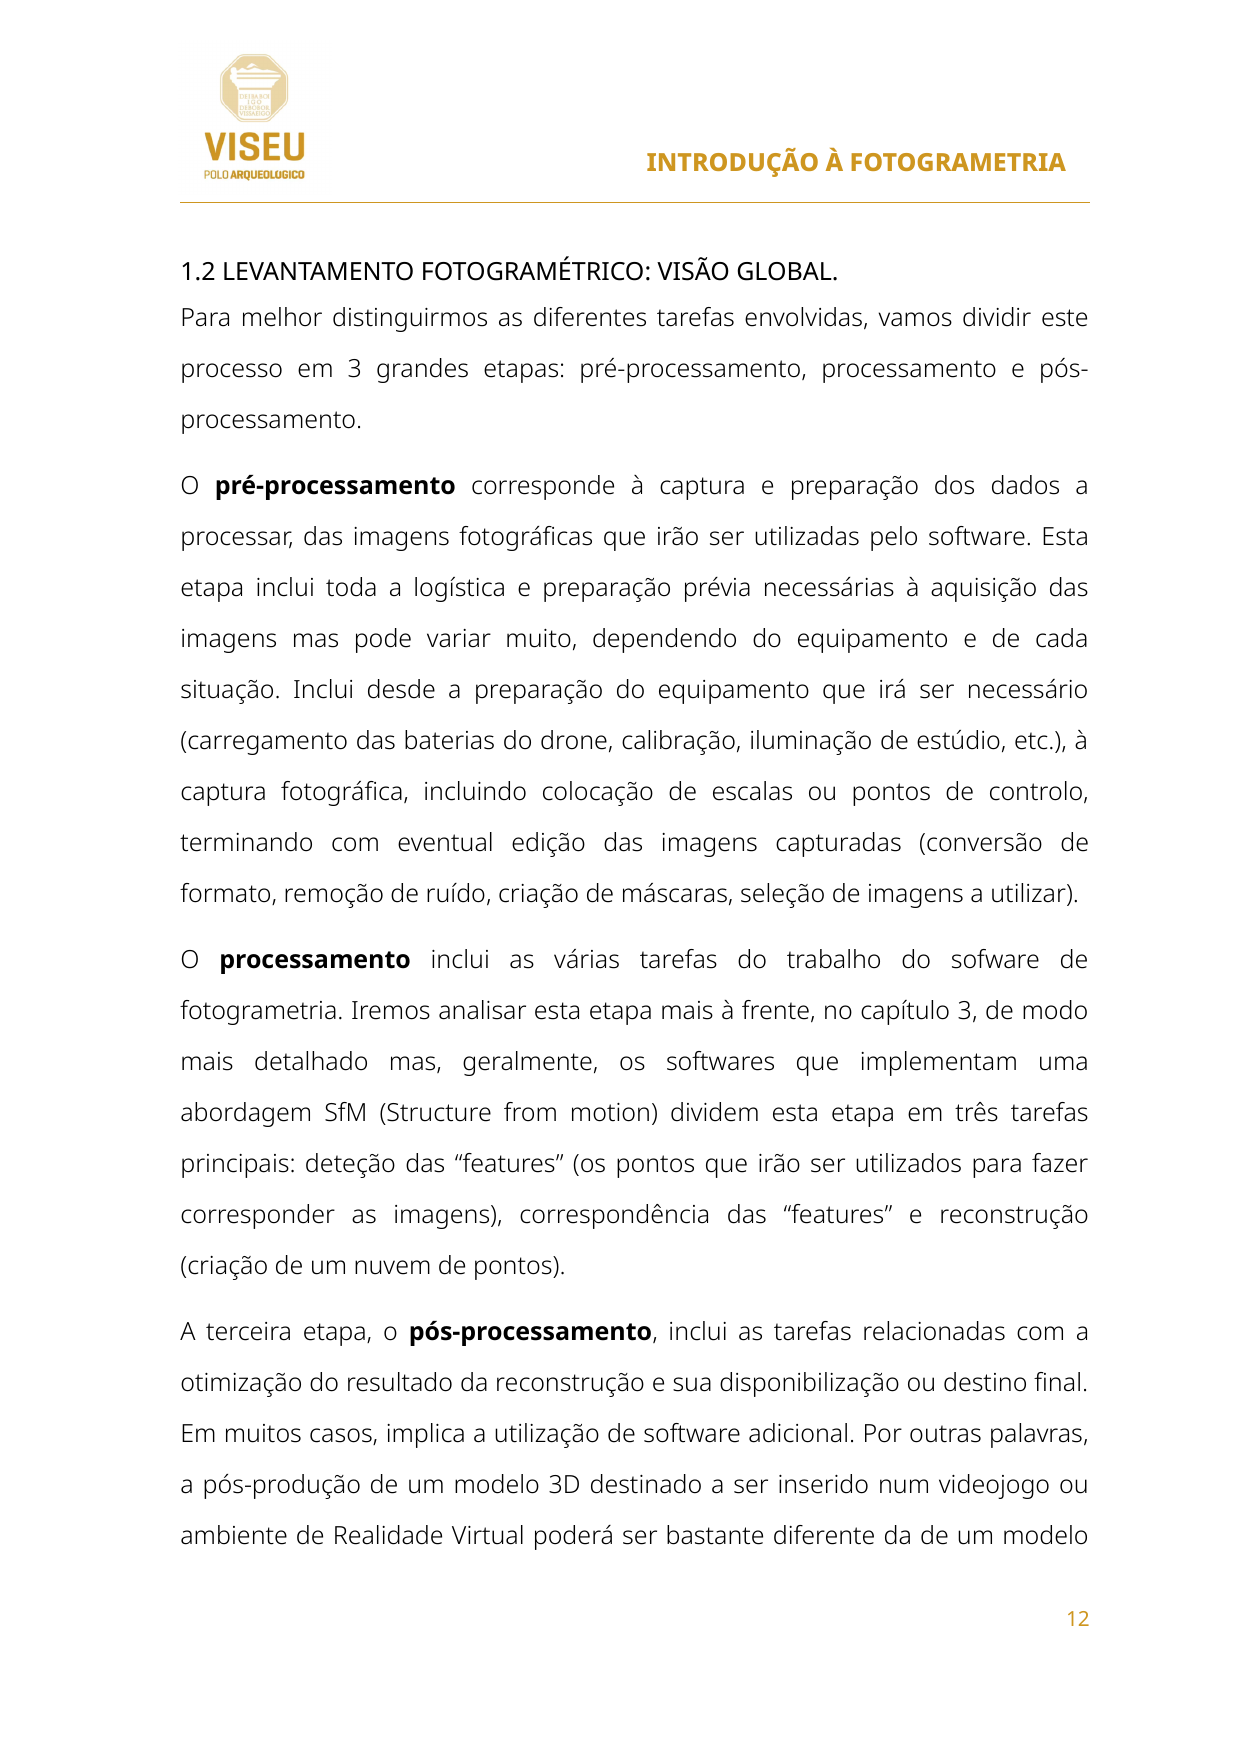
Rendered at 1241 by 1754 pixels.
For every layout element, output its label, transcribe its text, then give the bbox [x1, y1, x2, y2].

text Para melhor distinguirmos as diferentes tarefas envolvidas, vamos dividir este processo em 3 grandes etapas: pré-processamento, processamento e pós-processamento. [180, 300, 1090, 436]
text A terceira etapa, o pós-processamento, inclui as tarefas relacionadas com a otimização do resultado da reconstrução e sua disponibilização ou destino final. Em muitos casos, implica a utilização de software adicional. Por outras palavras, a pós-produção de um modelo 3D destinado a ser inserido num videojogo ou ambiente de Realidade Virtual poderá ser bastante diferente da de um modelo [180, 1313, 1090, 1552]
text O pré-processamento corresponde à captura e preparação dos dados a processar, das imagens fotográficas que irão ser utilizadas pelo software. Esta etapa inclui toda a logística e preparação prévia necessárias à aquisição das imagens mas pode variar muito, dependendo do equipamento e de cada situação. Inclui desde a preparação do equipamento que irá ser necessário (carregamento das baterias do drone, calibração, iluminação de estúdio, etc.), à captura fotográfica, incluindo colocação de escalas ou pontos de controlo, terminando com eventual edição das imagens capturadas (conversão de formato, remoção de ruído, criação de máscaras, seleção de imagens a utilizar). [180, 467, 1090, 910]
subtitle 1.2 Levantamento fotogramétrico: visão global. [180, 253, 1090, 287]
text O processamento inclui as várias tarefas do trabalho do sofware de fotogrametria. Iremos analisar esta etapa mais à frente, no capítulo 3, de modo mais detalhado mas, geralmente, os softwares que implementam uma abordagem SfM (Structure from motion) dividem esta etapa em três tarefas principais: deteção das “features” (os pontos que irão ser utilizados para fazer corresponder as imagens), correspondência das “features” e reconstrução (criação de um nuvem de pontos). [180, 941, 1090, 1282]
